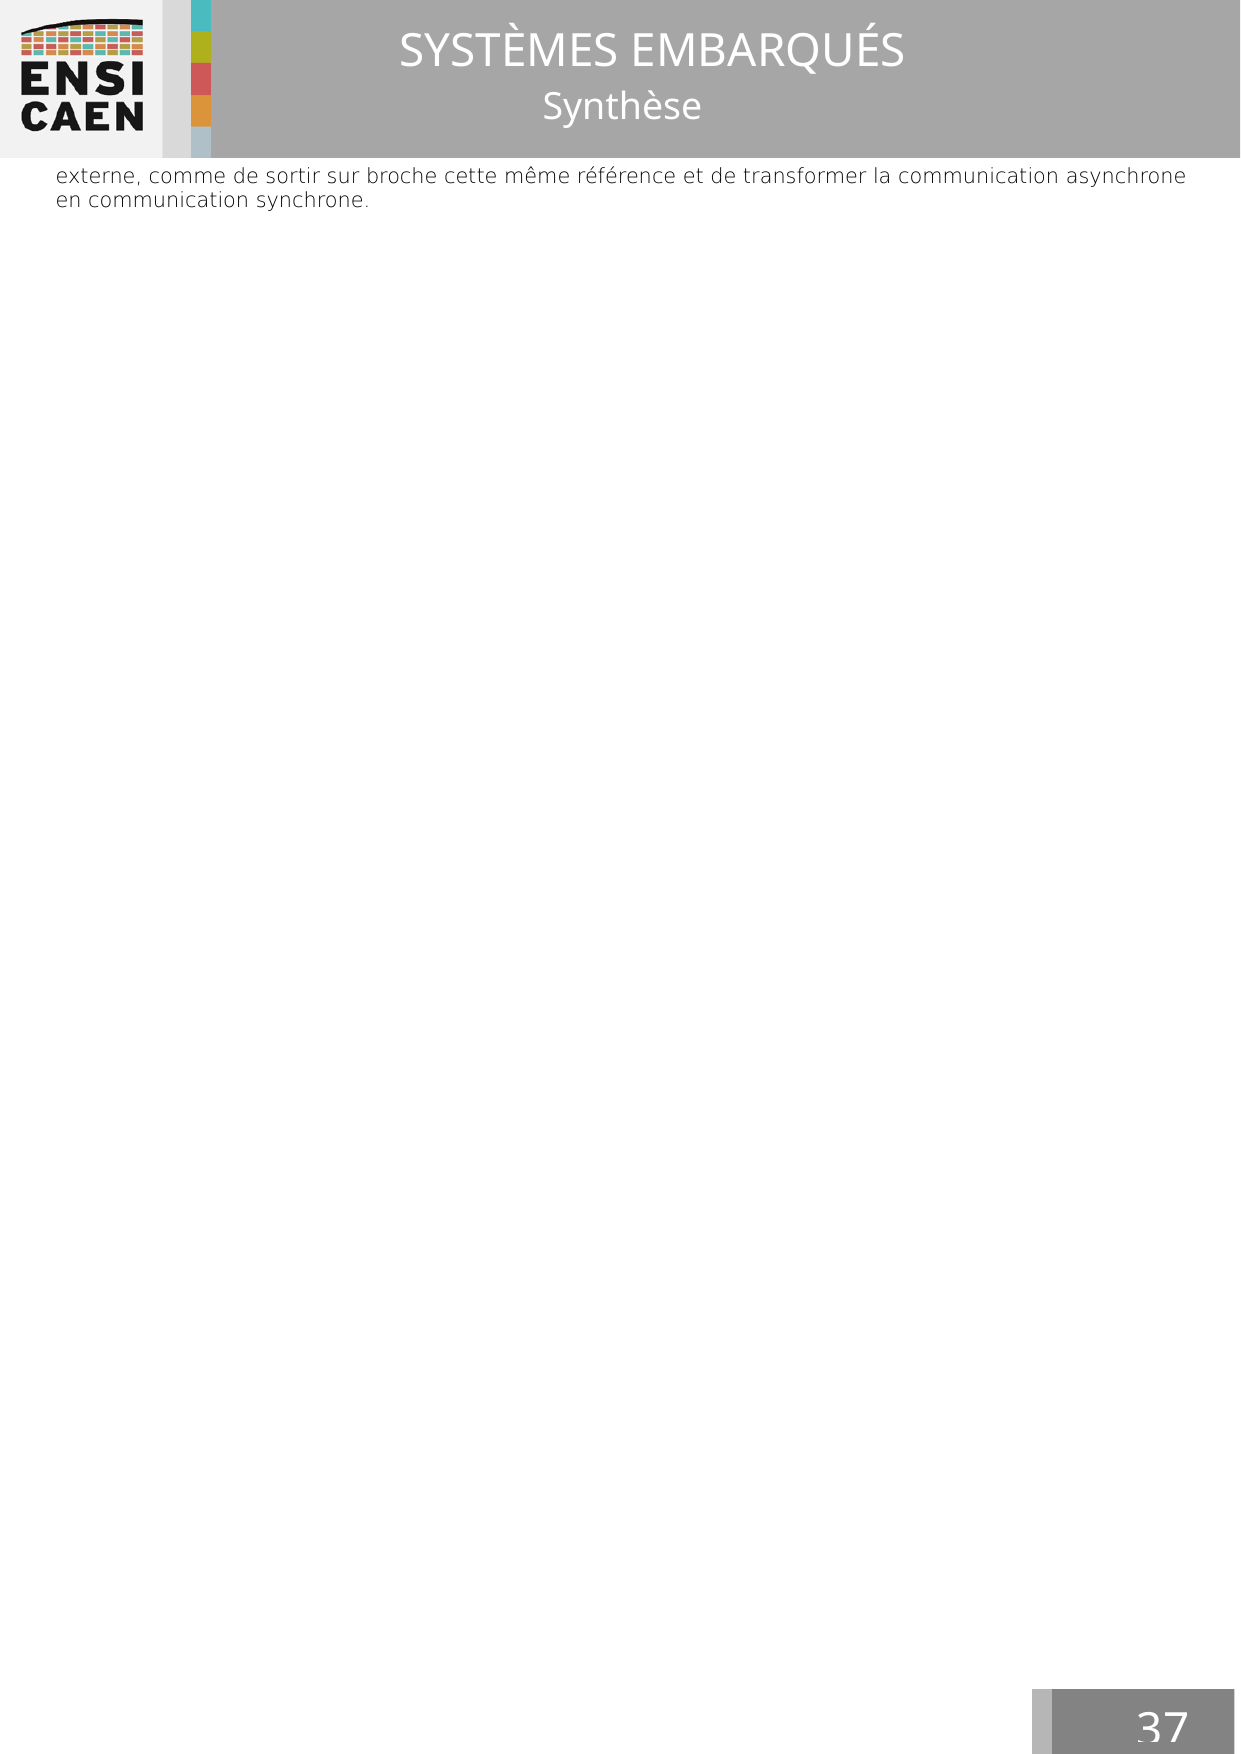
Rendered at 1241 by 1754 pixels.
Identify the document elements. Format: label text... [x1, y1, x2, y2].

picture [0, 0, 1241, 158]
picture [1032, 1689, 1235, 1754]
text externe, comme de sortir sur broche cette même référence et de transformer la communication asynchrone en communication synchrone. [55, 164, 1189, 213]
